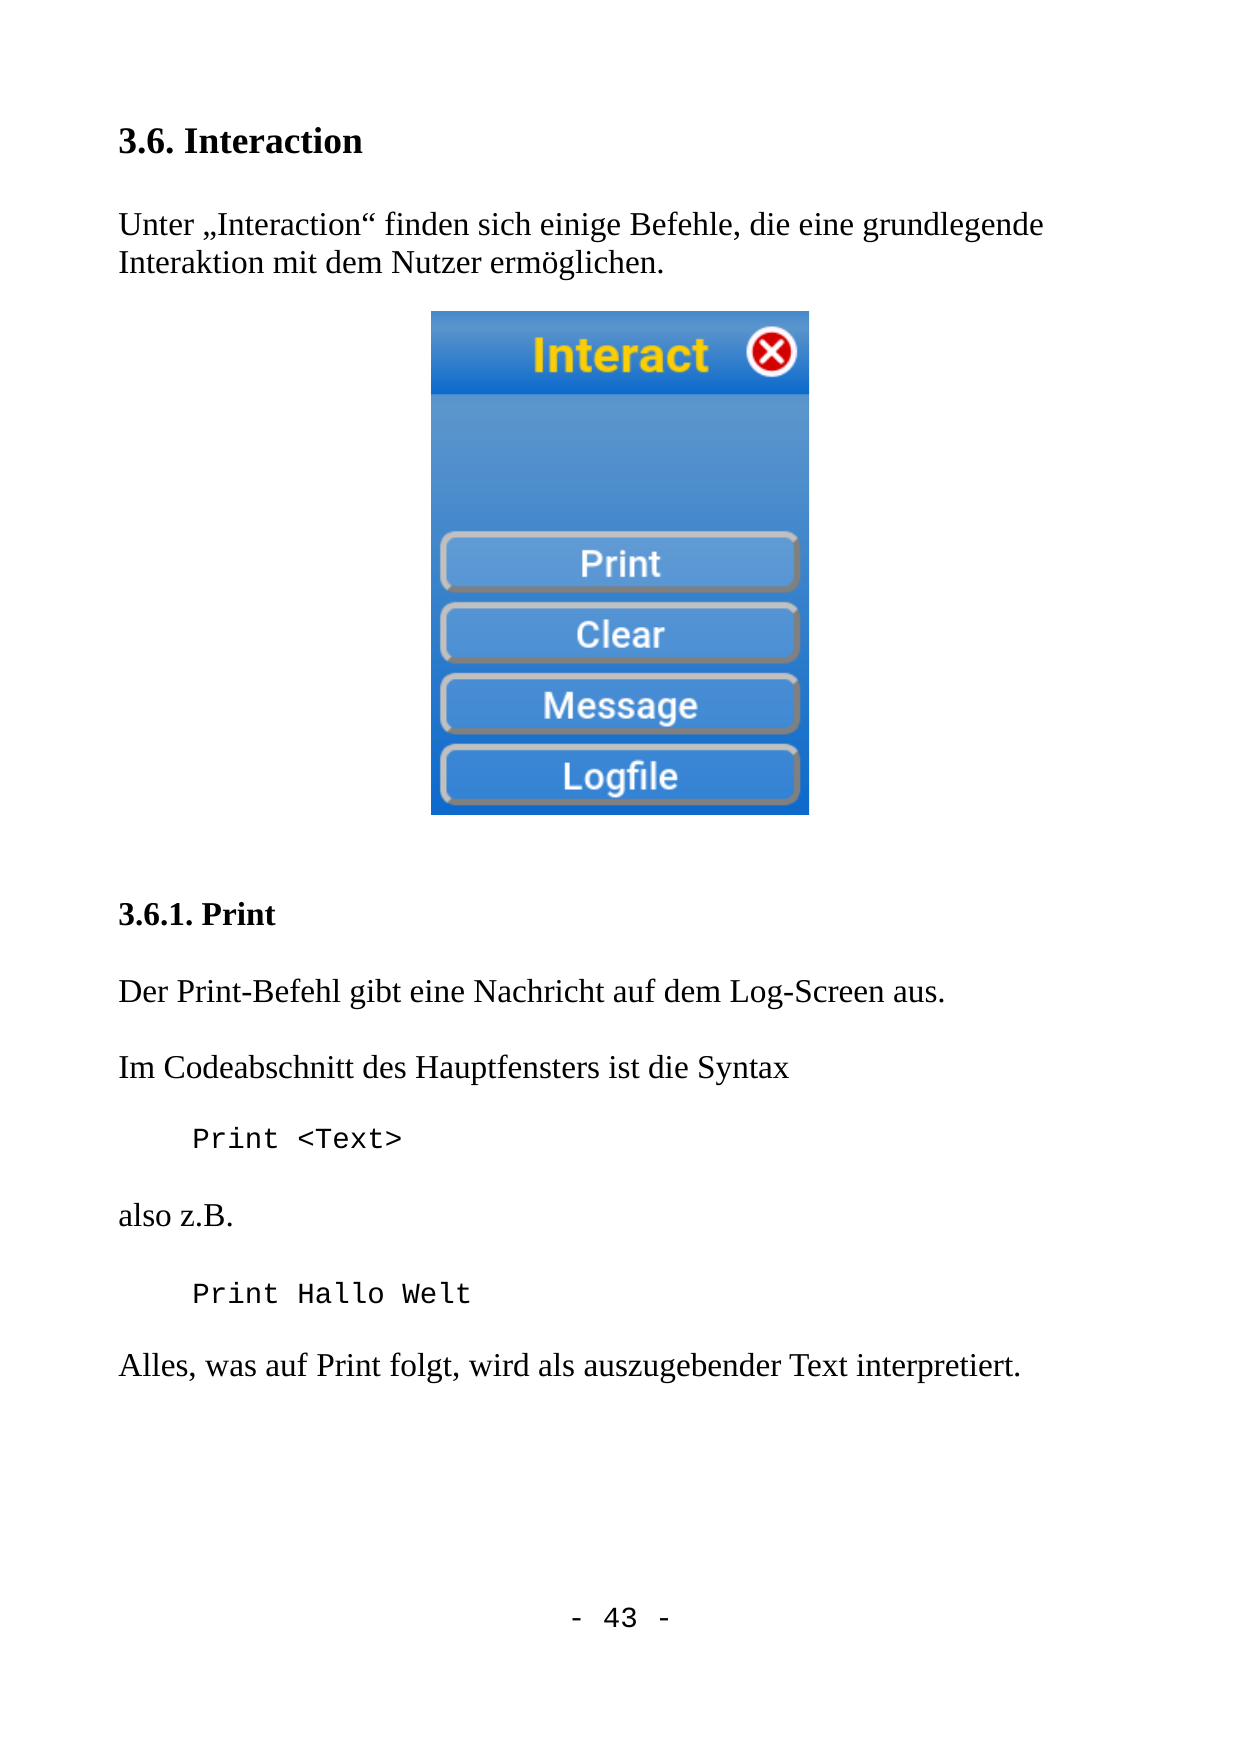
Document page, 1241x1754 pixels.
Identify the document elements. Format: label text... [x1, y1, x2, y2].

text Im Codeabschnitt des Hauptfensters ist die Syntax [118, 1048, 1122, 1086]
text Print Hallo Welt [118, 1272, 1122, 1312]
text Unter „Interaction“ finden sich einige Befehle, die eine grundlegende Interaktion mit dem Nutzer ermöglichen. [118, 204, 1122, 281]
text Der Print-Befehl gibt eine Nachricht auf dem Log-Screen aus. [118, 971, 1122, 1009]
text 3.6. Interaction [118, 118, 1122, 161]
text Alles, was auf Print folgt, wird als auszugebender Text interpretiert. [118, 1345, 1122, 1384]
text Print <Text> [118, 1124, 1122, 1157]
text also z.B. [118, 1196, 1122, 1234]
text 3.6.1. Print [118, 894, 1122, 933]
picture [431, 311, 810, 815]
